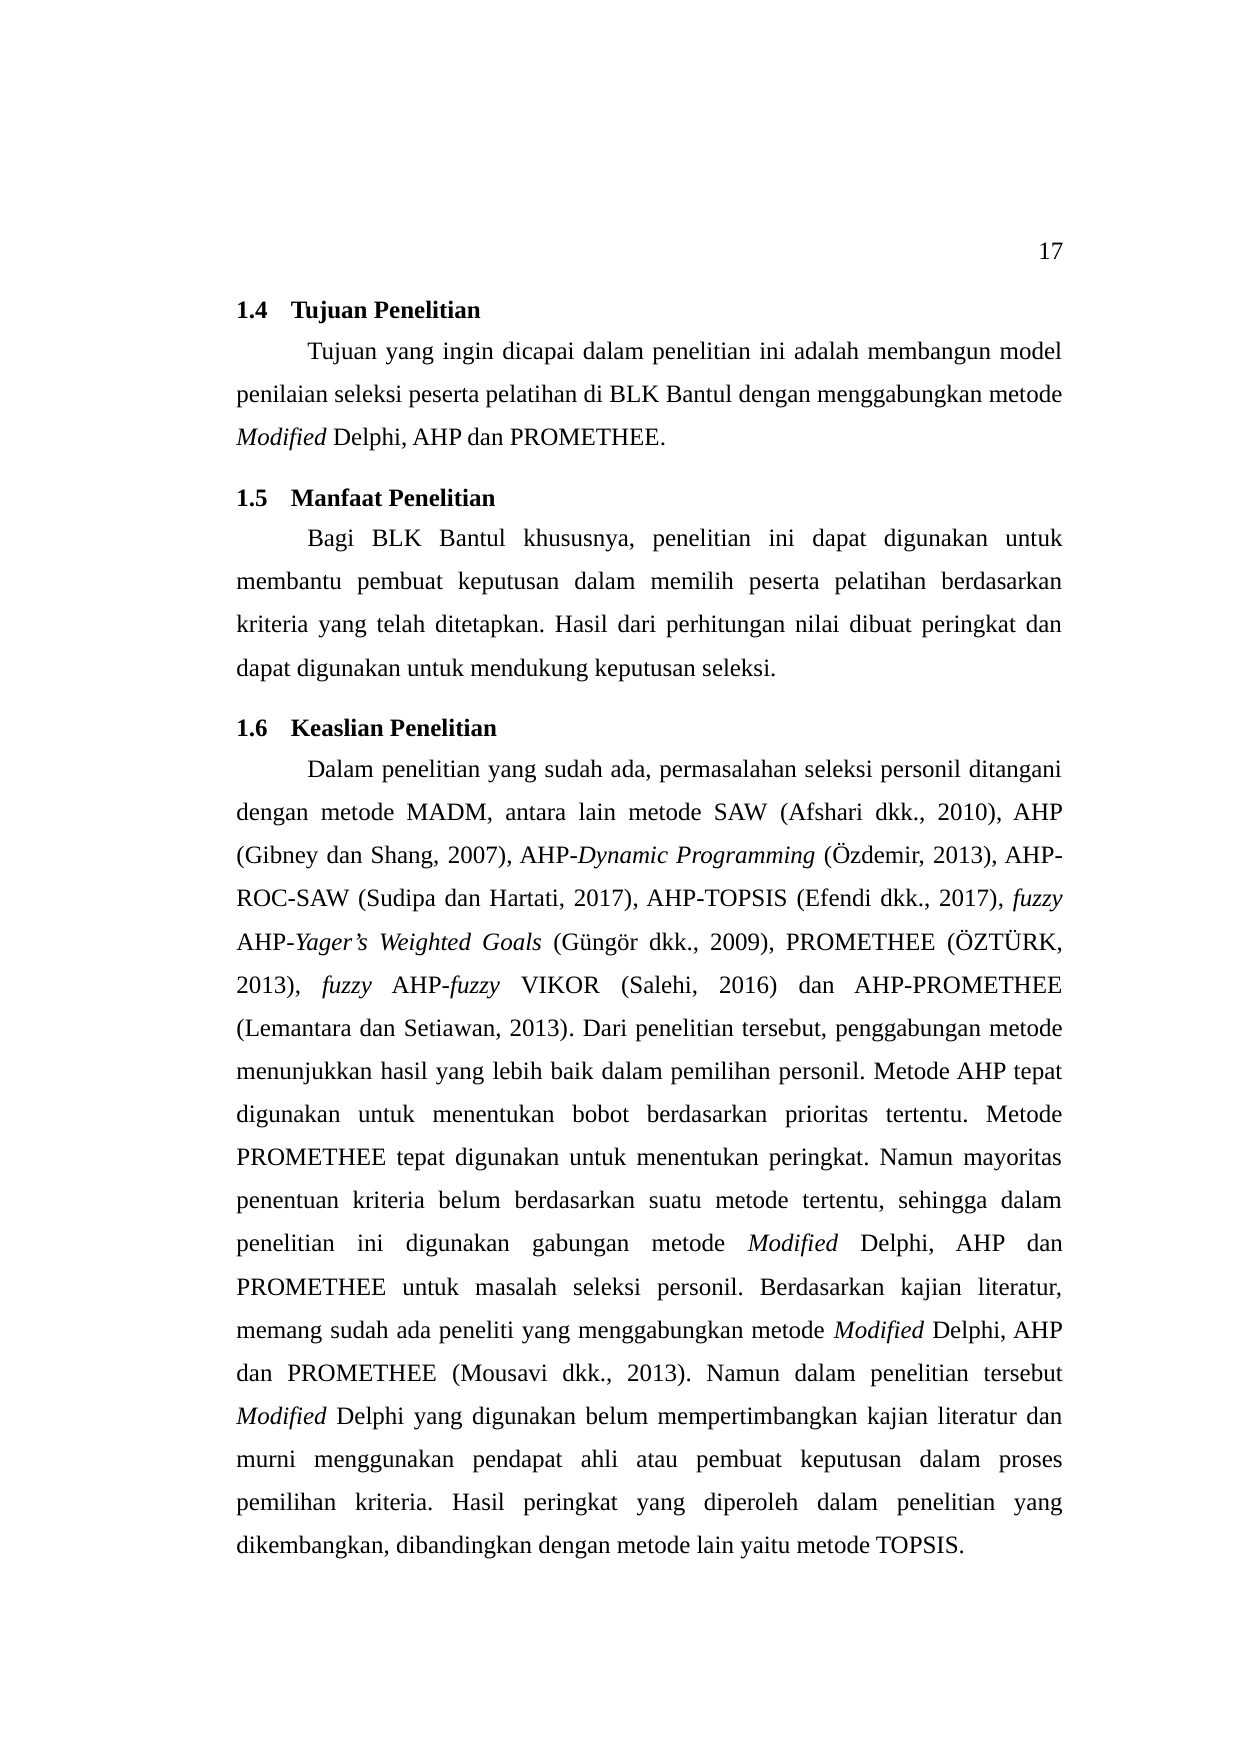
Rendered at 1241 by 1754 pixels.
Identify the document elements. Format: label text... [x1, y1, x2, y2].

subtitle Manfaat Penelitian [236, 483, 1063, 512]
text Dalam penelitian yang sudah ada, permasalahan seleksi personil ditangani dengan metode MADM, antara lain metode SAW (Afshari dkk., 2010), AHP (Gibney dan Shang, 2007), AHP-Dynamic Programming (Özdemir, 2013), AHP-ROC-SAW (Sudipa dan Hartati, 2017), AHP-TOPSIS (Efendi dkk., 2017), fuzzy AHP-Yager’s Weighted Goals (Güngör dkk., 2009), PROMETHEE (ÖZTÜRK, 2013), fuzzy AHP-fuzzy VIKOR (Salehi, 2016) dan AHP-PROMETHEE (Lemantara dan Setiawan, 2013). Dari penelitian tersebut, penggabungan metode menunjukkan hasil yang lebih baik dalam pemilihan personil. Metode AHP tepat digunakan untuk menentukan bobot berdasarkan prioritas tertentu. Metode PROMETHEE tepat digunakan untuk menentukan peringkat. Namun mayoritas penentuan kriteria belum berdasarkan suatu metode tertentu, sehingga dalam penelitian ini digunakan gabungan metode Modified Delphi, AHP dan PROMETHEE untuk masalah seleksi personil. Berdasarkan kajian literatur, memang sudah ada peneliti yang menggabungkan metode Modified Delphi, AHP dan PROMETHEE (Mousavi dkk., 2013). Namun dalam penelitian tersebut Modified Delphi yang digunakan belum mempertimbangkan kajian literatur dan murni menggunakan pendapat ahli atau pembuat keputusan dalam proses pemilihan kriteria. Hasil peringkat yang diperoleh dalam penelitian yang dikembangkan, dibandingkan dengan metode lain yaitu metode TOPSIS. [236, 754, 1063, 1559]
text Tujuan yang ingin dicapai dalam penelitian ini adalah membangun model penilaian seleksi peserta pelatihan di BLK Bantul dengan menggabungkan metode Modified Delphi, AHP dan PROMETHEE. [236, 336, 1063, 451]
subtitle Keaslian Penelitian [236, 713, 1063, 742]
text Bagi BLK Bantul khususnya, penelitian ini dapat digunakan untuk membantu pembuat keputusan dalam memilih peserta pelatihan berdasarkan kriteria yang telah ditetapkan. Hasil dari perhitungan nilai dibuat peringkat dan dapat digunakan untuk mendukung keputusan seleksi. [236, 523, 1063, 681]
subtitle Tujuan penelitian [236, 295, 1063, 324]
